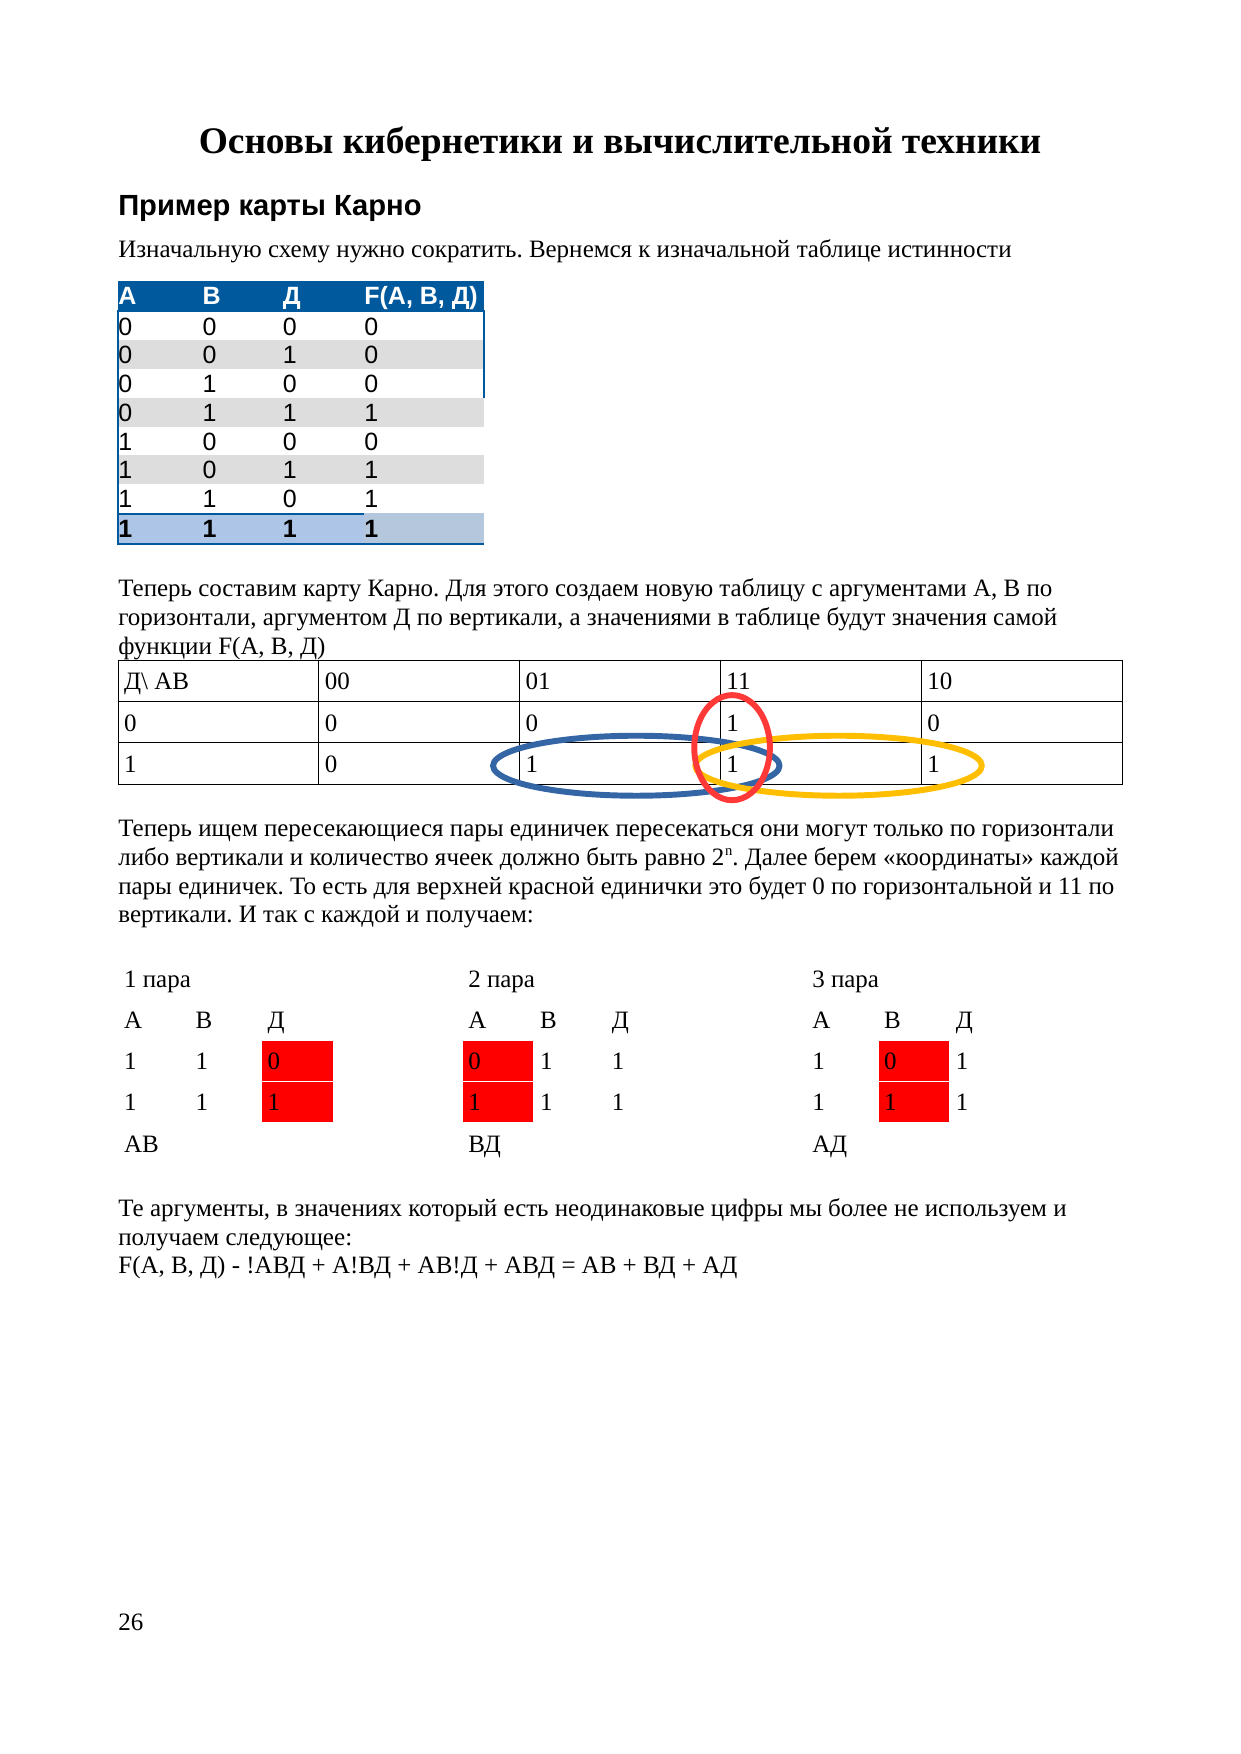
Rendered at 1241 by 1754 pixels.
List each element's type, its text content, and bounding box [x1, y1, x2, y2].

table_cell 0 [202, 312, 283, 340]
table_cell 1 [190, 1082, 261, 1122]
table_cell 0 [202, 340, 283, 369]
table_cell 0 [202, 427, 283, 455]
table_cell [756, 744, 766, 749]
text Теперь составим карту Карно. Для этого создаем новую таблицу с аргументами А, В по горизонтали, аргументом Д по вертикали, а значениями в таблице будут значения самой функции F(А, В, Д) [118, 573, 1122, 660]
table_cell [698, 743, 719, 755]
table_cell 1 [202, 369, 283, 398]
table_cell 1 [807, 1041, 878, 1081]
table_header 10 [922, 661, 1122, 701]
table_cell 0 [364, 340, 483, 369]
table_cell 1 [879, 1082, 949, 1122]
table_cell 1 [520, 743, 700, 783]
table_cell 0 [364, 369, 483, 398]
table_cell 1 [364, 513, 484, 543]
table_cell 0 [283, 484, 364, 513]
table_cell 1 [922, 745, 978, 783]
table_cell 0 [319, 743, 519, 783]
table_cell 1 [202, 515, 283, 543]
table_cell В [534, 999, 605, 1039]
table_cell [766, 743, 921, 783]
table_cell Д [606, 999, 677, 1039]
table_cell [334, 999, 462, 1039]
table_header 00 [319, 661, 519, 701]
table_cell 1 [463, 1082, 533, 1122]
table_cell 0 [119, 369, 202, 398]
table_cell 1 [190, 1041, 261, 1081]
table_cell 1 [119, 515, 202, 543]
table_cell Д [262, 999, 333, 1039]
table_cell 1 [606, 1041, 677, 1081]
table_cell 1 [364, 484, 484, 513]
table_cell А [463, 999, 533, 1039]
table_cell 0 [283, 369, 364, 398]
table_cell 0 [119, 398, 202, 427]
text Те аргументы, в значениях который есть неодинаковые цифры мы более не используем и получаем следующее: [118, 1193, 1122, 1251]
table_cell [334, 1082, 462, 1122]
table_cell 1 [202, 398, 283, 427]
table_cell 0 [119, 340, 202, 369]
table_cell 1 [364, 398, 484, 427]
text Изначальную схему нужно сократить. Вернемся к изначальной таблице истинности [118, 234, 1122, 262]
table_cell 1 [283, 340, 364, 369]
table_cell 1 [950, 1041, 1021, 1081]
text Теперь ищем пересекающиеся пары единичек пересекаться они могут только по горизонтали либо вертикали и количество ячеек должно быть равно 2n. Далее берем «координаты» каждой пары единичек. То есть для верхней красной единички это будет 0 по горизонтальной и 11 по вертикали. И так с каждой и получаем: [118, 813, 1122, 928]
table_cell 0 [319, 702, 519, 742]
table_header А [118, 281, 202, 310]
table_header F(А, В, Д) [364, 281, 484, 310]
table_cell В [190, 999, 261, 1039]
table_cell [951, 743, 1122, 783]
table_cell 0 [520, 702, 707, 742]
table_cell 0 [119, 312, 202, 340]
table_header В [202, 281, 283, 310]
table_cell 1 [283, 398, 364, 427]
table_cell 1 [119, 743, 318, 783]
table_header [334, 958, 462, 998]
table_cell В [879, 999, 949, 1039]
table_cell 1 [364, 455, 484, 484]
table_cell 0 [283, 427, 364, 455]
table_cell ВД [463, 1123, 677, 1163]
table_cell 1 [119, 484, 202, 513]
table_cell А [807, 999, 878, 1039]
table_cell 0 [463, 1041, 533, 1081]
table_cell 0 [119, 702, 318, 742]
table_header Д\ АВ [119, 661, 318, 701]
table_cell 0 [364, 427, 484, 455]
subtitle Пример карты Карно [118, 188, 1122, 221]
table_cell АД [807, 1123, 1021, 1163]
table_cell [678, 999, 806, 1039]
table_cell 0 [364, 312, 483, 340]
table_cell 1 [262, 1082, 333, 1122]
table_cell Д [950, 999, 1021, 1039]
table_cell [757, 702, 921, 738]
table_cell 1 [283, 455, 364, 484]
table_header [678, 958, 806, 998]
table_cell А [119, 999, 189, 1039]
text F(А, В, Д) - !АВД + А!ВД + АВ!Д + АВД = АВ + ВД + АД [118, 1251, 1122, 1279]
table_cell 1 [119, 1082, 189, 1122]
table_cell [699, 702, 720, 738]
table_cell 1 [606, 1082, 677, 1122]
table_header 11 [721, 661, 921, 701]
table_cell 1 [721, 748, 766, 783]
table_cell 0 [202, 455, 283, 484]
table_cell 1 [119, 427, 202, 455]
table_cell 0 [922, 702, 1122, 742]
table_cell [678, 1082, 806, 1122]
table_cell 1 [202, 484, 283, 513]
table_cell [334, 1123, 462, 1163]
table_cell 1 [721, 702, 765, 741]
table_cell 0 [262, 1041, 333, 1081]
table_header 1 пара [119, 958, 333, 998]
table_cell 0 [283, 312, 364, 340]
table_cell [700, 753, 720, 779]
table_cell 1 [119, 455, 202, 484]
table_header 2 пара [463, 958, 677, 998]
table_cell 1 [950, 1082, 1021, 1122]
table_cell 0 [879, 1041, 949, 1081]
table_cell 1 [283, 515, 364, 543]
table_cell АВ [119, 1123, 333, 1163]
table_cell 1 [807, 1082, 878, 1122]
table_header 01 [520, 661, 720, 701]
table_header Д [283, 281, 364, 310]
table_cell [678, 1041, 806, 1081]
table_cell [678, 1123, 806, 1163]
table_cell 1 [119, 1041, 189, 1081]
table_header 3 пара [807, 958, 1021, 998]
table_cell 1 [534, 1041, 605, 1081]
table_cell [334, 1041, 462, 1081]
table_cell 1 [534, 1082, 605, 1122]
